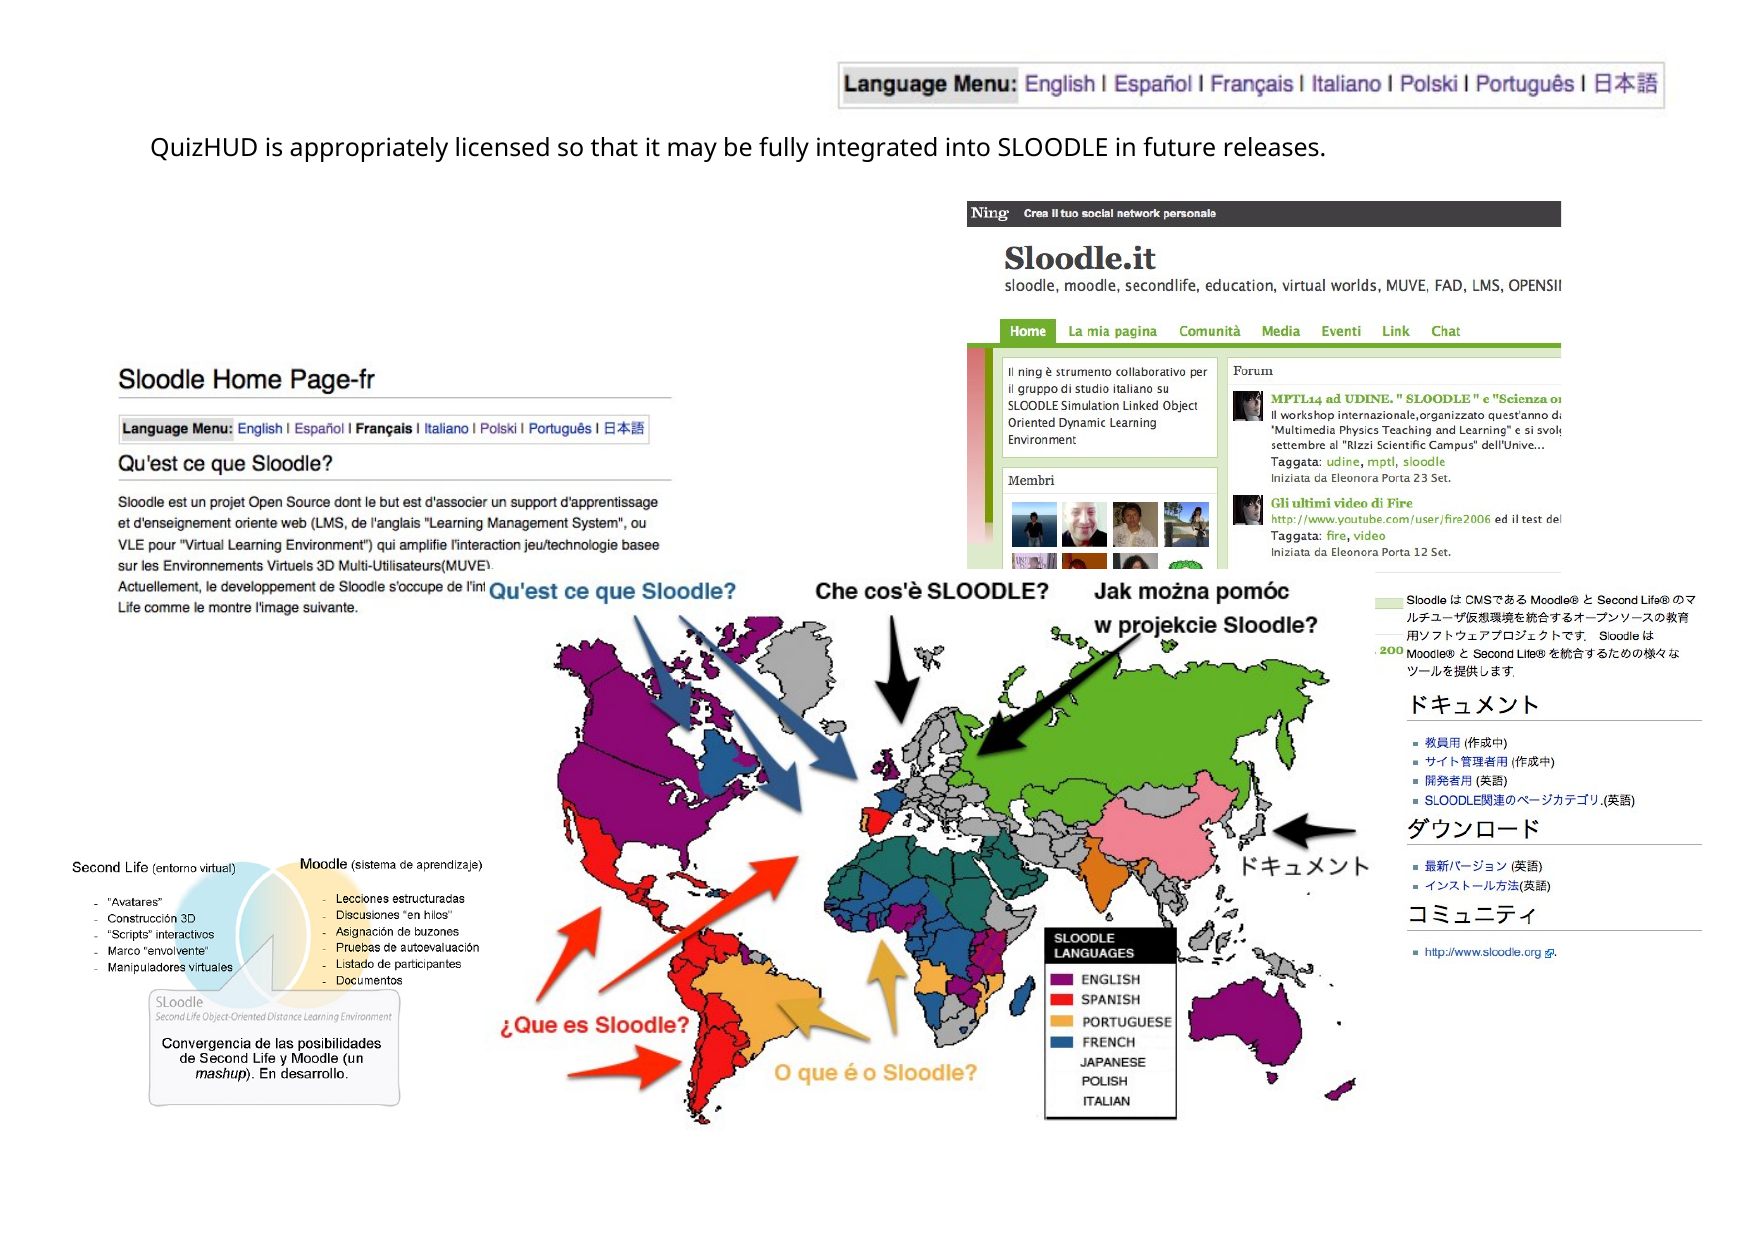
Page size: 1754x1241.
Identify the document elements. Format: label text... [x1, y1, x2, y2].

picture [110, 201, 1703, 1137]
picture [828, 50, 1686, 118]
text QuizHUD is appropriately licensed so that it may be fully integrated into SLOODLE in future releases. [150, 130, 1604, 164]
